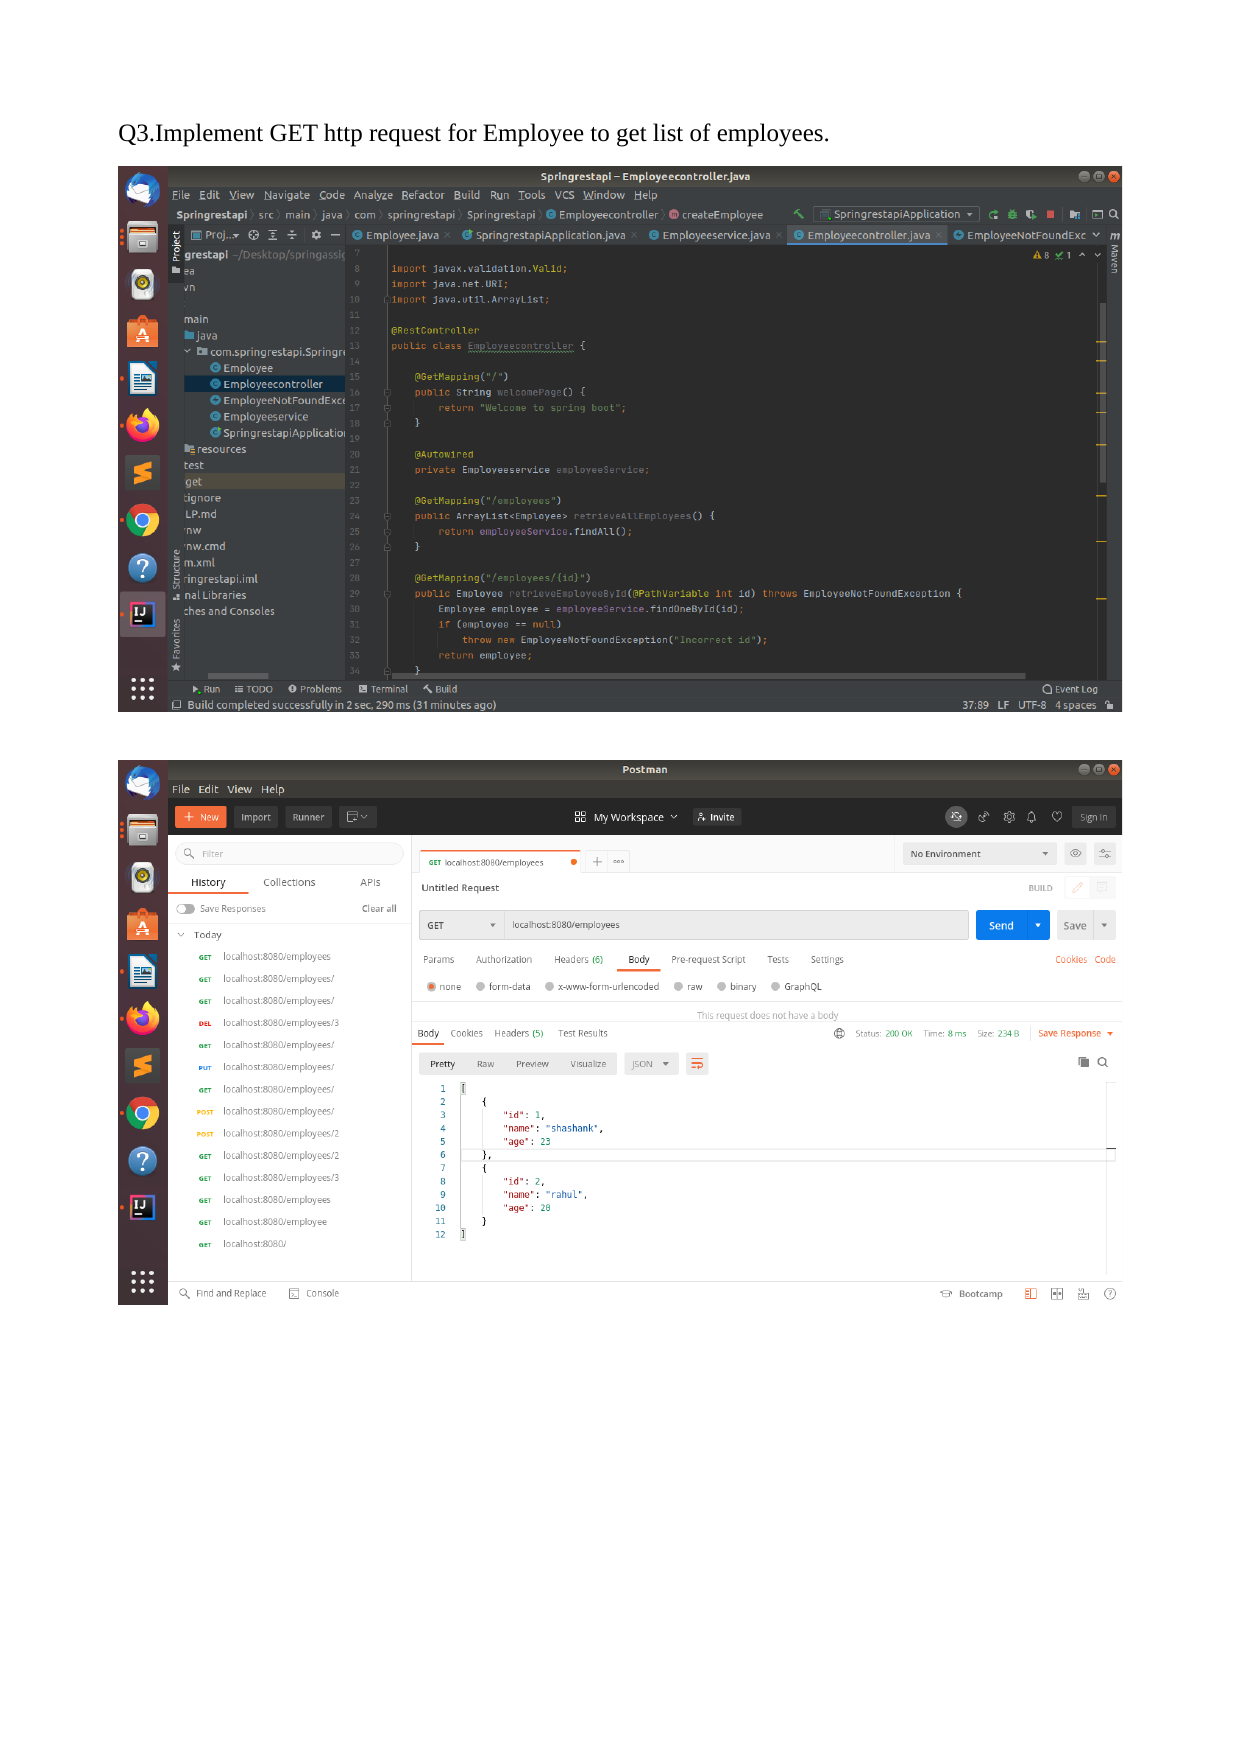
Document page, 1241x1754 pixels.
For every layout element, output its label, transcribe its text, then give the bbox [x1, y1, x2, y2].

picture [118, 166, 1123, 712]
text Q3.Implement GET http request for Employee to get list of employees. [118, 118, 1122, 147]
picture [118, 760, 1123, 1305]
